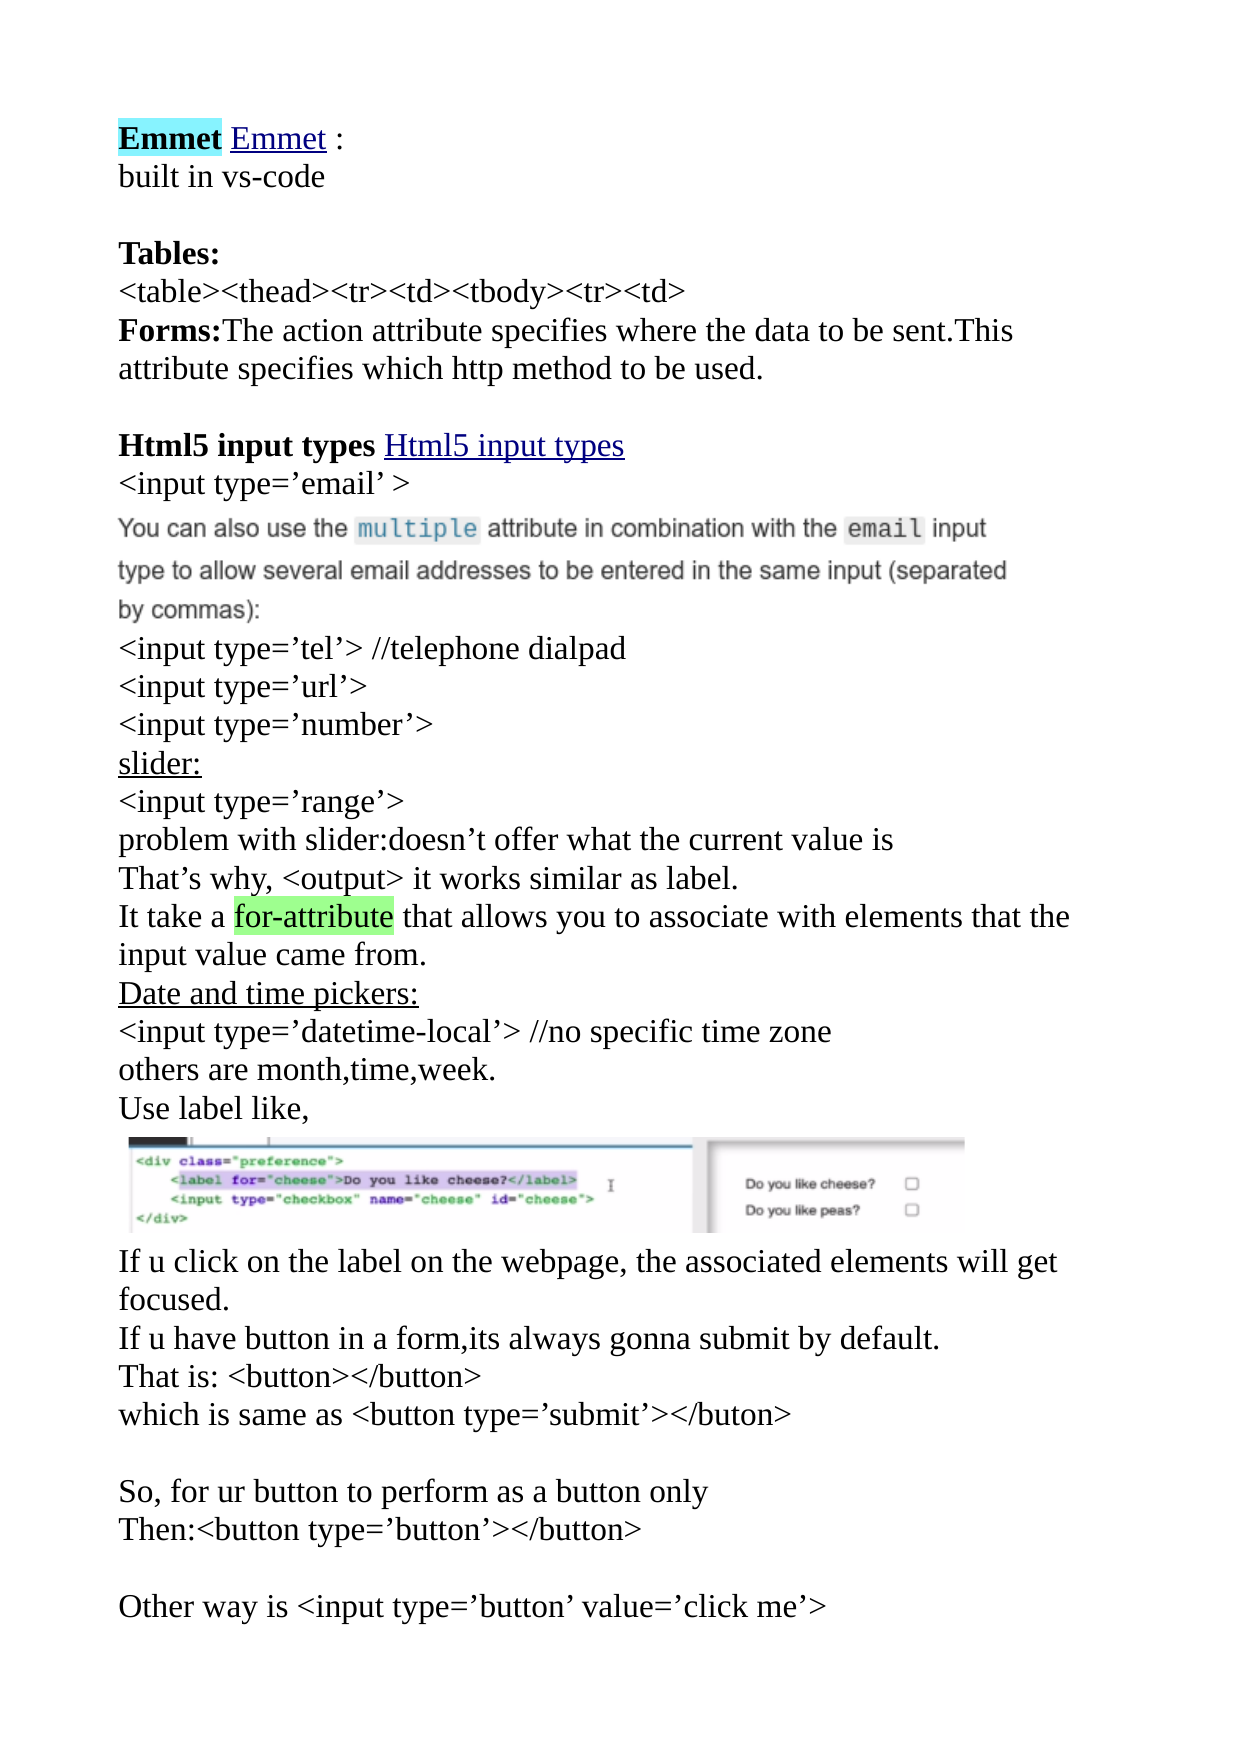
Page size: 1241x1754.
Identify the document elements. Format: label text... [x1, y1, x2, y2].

text <table><thead><tr><td><tbody><tr><td> [118, 271, 1122, 310]
text <input type=’number’> [118, 705, 1122, 743]
text That is: <button></button> [118, 1356, 1122, 1395]
text problem with slider:doesn’t offer what the current value is [118, 820, 1122, 858]
text <input type=’tel’> //telephone dialpad [118, 501, 1122, 666]
text Forms:The action attribute specifies where the data to be sent.This attribute specifies which http method to be used. [118, 310, 1122, 386]
text So, for ur button to perform as a button only [118, 1471, 1122, 1510]
text If u have button in a form,its always gonna submit by default. [118, 1318, 1122, 1356]
text If u click on the label on the webpage, the associated elements will get focused. [118, 1241, 1122, 1318]
text built in vs-code [118, 156, 1122, 195]
picture [115, 509, 1010, 628]
text which is same as <button type=’submit’></buton> [118, 1395, 1122, 1433]
text Html5 input types Html5 input types [118, 425, 1122, 463]
text <input type=’datetime-local’> //no specific time zone [118, 1011, 1122, 1050]
picture [128, 1137, 965, 1233]
text <input type=’email’ > [118, 463, 1122, 501]
text Date and time pickers: [118, 973, 1122, 1011]
text That’s why, <output> it works similar as label. [118, 858, 1122, 896]
text others are month,time,week. [118, 1050, 1122, 1088]
text slider: [118, 743, 1122, 781]
text Emmet Emmet : [118, 118, 1122, 156]
text It take a for-attribute that allows you to associate with elements that the input value came from. [118, 896, 1122, 973]
text <input type=’range’> [118, 781, 1122, 820]
text Other way is <input type=’button’ value=’click me’> [118, 1586, 1122, 1625]
text Then:<button type=’button’></button> [118, 1510, 1122, 1548]
text Tables: [118, 233, 1122, 271]
text <input type=’url’> [118, 666, 1122, 705]
text Use label like, [118, 1088, 1122, 1126]
